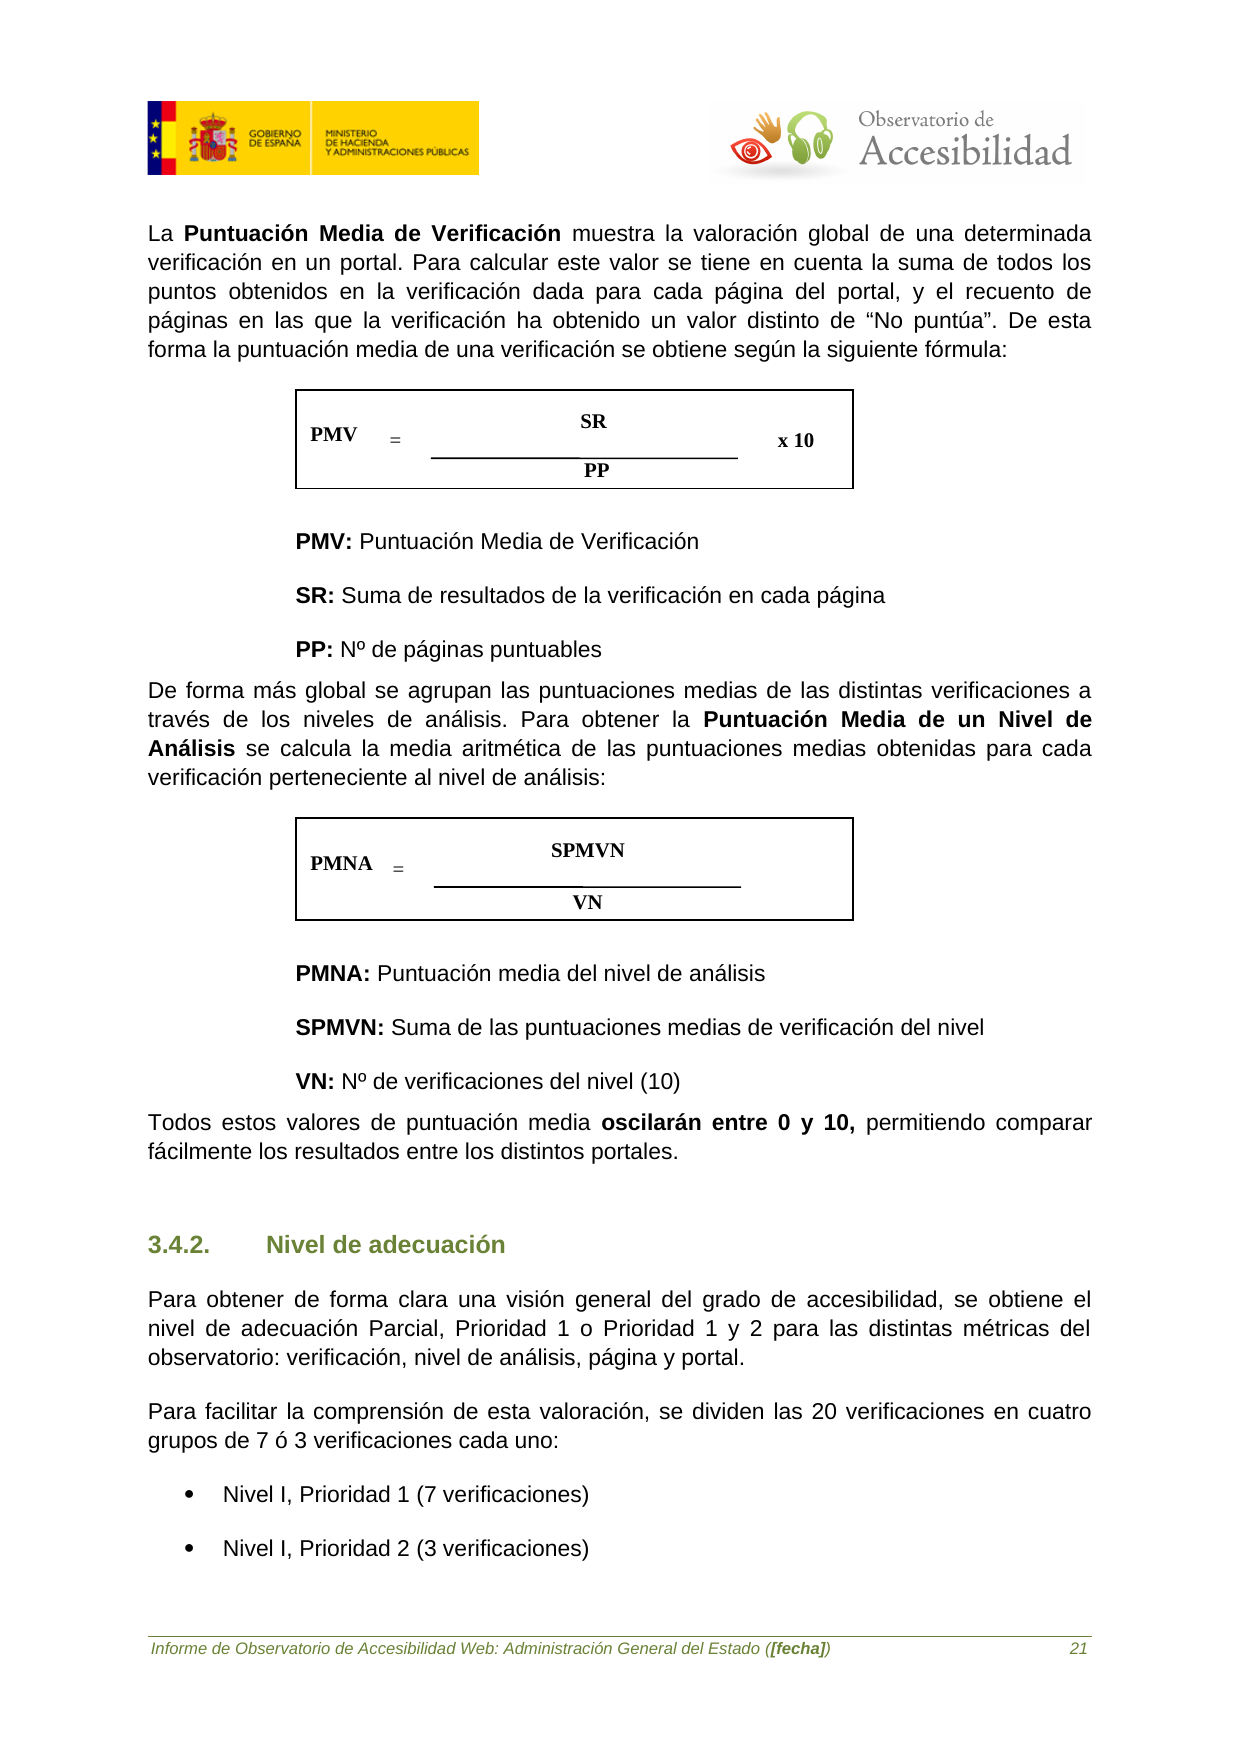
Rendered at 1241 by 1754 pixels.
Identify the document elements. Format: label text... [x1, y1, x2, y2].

text SPMVN: Suma de las puntuaciones medias de verificación del nivel [295, 1014, 1092, 1040]
text VN: Nº de verificaciones del nivel (10) [295, 1068, 1092, 1094]
list Nivel I, Prioridad 1 (7 verificaciones) [185, 1481, 1092, 1507]
list Nivel I, Prioridad 2 (3 verificaciones) [185, 1535, 1092, 1561]
picture [710, 102, 1086, 185]
picture [147, 101, 479, 175]
text La Puntuación Media de Verificación muestra la valoración global de una determinada verificación en un portal. Para calcular este valor se tiene en cuenta la suma de todos los puntos obtenidos en la verificación dada para cada página del portal, y el recuento de páginas en las que la verificación ha obtenido un valor distinto de “No puntúa”. De esta forma la puntuación media de una verificación se obtiene según la siguiente fórmula: [148, 220, 1092, 362]
text Todos estos valores de puntuación media oscilarán entre 0 y 10, permitiendo comparar fácilmente los resultados entre los distintos portales. [148, 1109, 1092, 1164]
subtitle Nivel de adecuación [148, 1230, 1092, 1258]
text PMV: Puntuación Media de Verificación [295, 528, 1092, 554]
text PMNA: Puntuación media del nivel de análisis [295, 960, 1092, 986]
text PP: Nº de páginas puntuables [295, 636, 1092, 662]
text De forma más global se agrupan las puntuaciones medias de las distintas verificaciones a través de los niveles de análisis. Para obtener la Puntuación Media de un Nivel de Análisis se calcula la media aritmética de las puntuaciones medias obtenidas para cada verificación perteneciente al nivel de análisis: [148, 677, 1092, 791]
text Para facilitar la comprensión de esta valoración, se dividen las 20 verificaciones en cuatro grupos de 7 ó 3 verificaciones cada uno: [148, 1398, 1092, 1453]
text Para obtener de forma clara una visión general del grado de accesibilidad, se obtiene el nivel de adecuación Parcial, Prioridad 1 o Prioridad 1 y 2 para las distintas métricas del observatorio: verificación, nivel de análisis, página y portal. [148, 1286, 1092, 1371]
text SR: Suma de resultados de la verificación en cada página [295, 582, 1092, 608]
